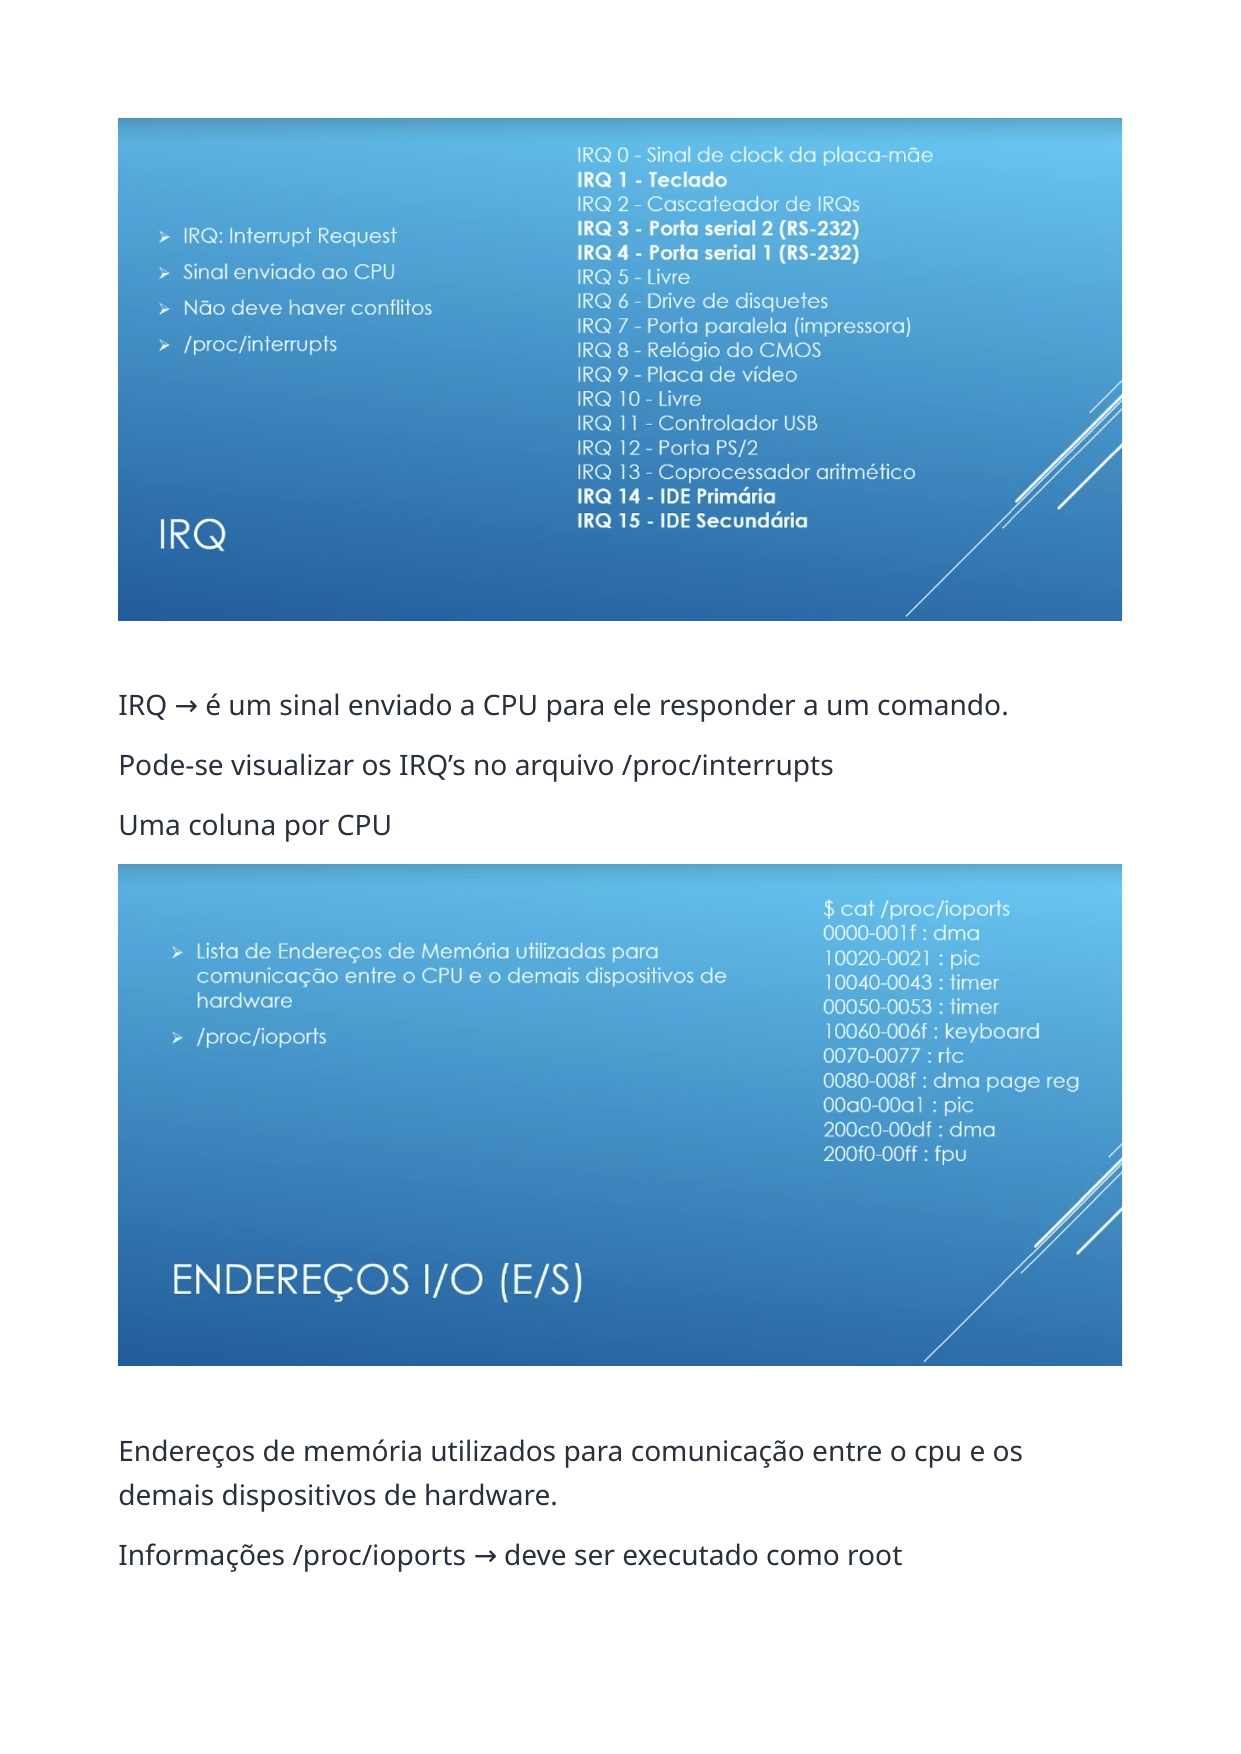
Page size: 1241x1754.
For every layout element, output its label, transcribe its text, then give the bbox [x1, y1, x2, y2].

text IRQ → é um sinal enviado a CPU para ele responder a um comando. [118, 686, 1122, 724]
picture [118, 864, 1123, 1366]
text Informações /proc/ioports → deve ser executado como root [118, 1535, 1122, 1573]
picture [118, 118, 1123, 621]
text Uma coluna por CPU [118, 805, 1122, 843]
text Pode-se visualizar os IRQ’s no arquivo /proc/interrupts [118, 745, 1122, 783]
text Endereços de memória utilizados para comunicação entre o cpu e os demais dispositivos de hardware. [118, 1431, 1122, 1514]
